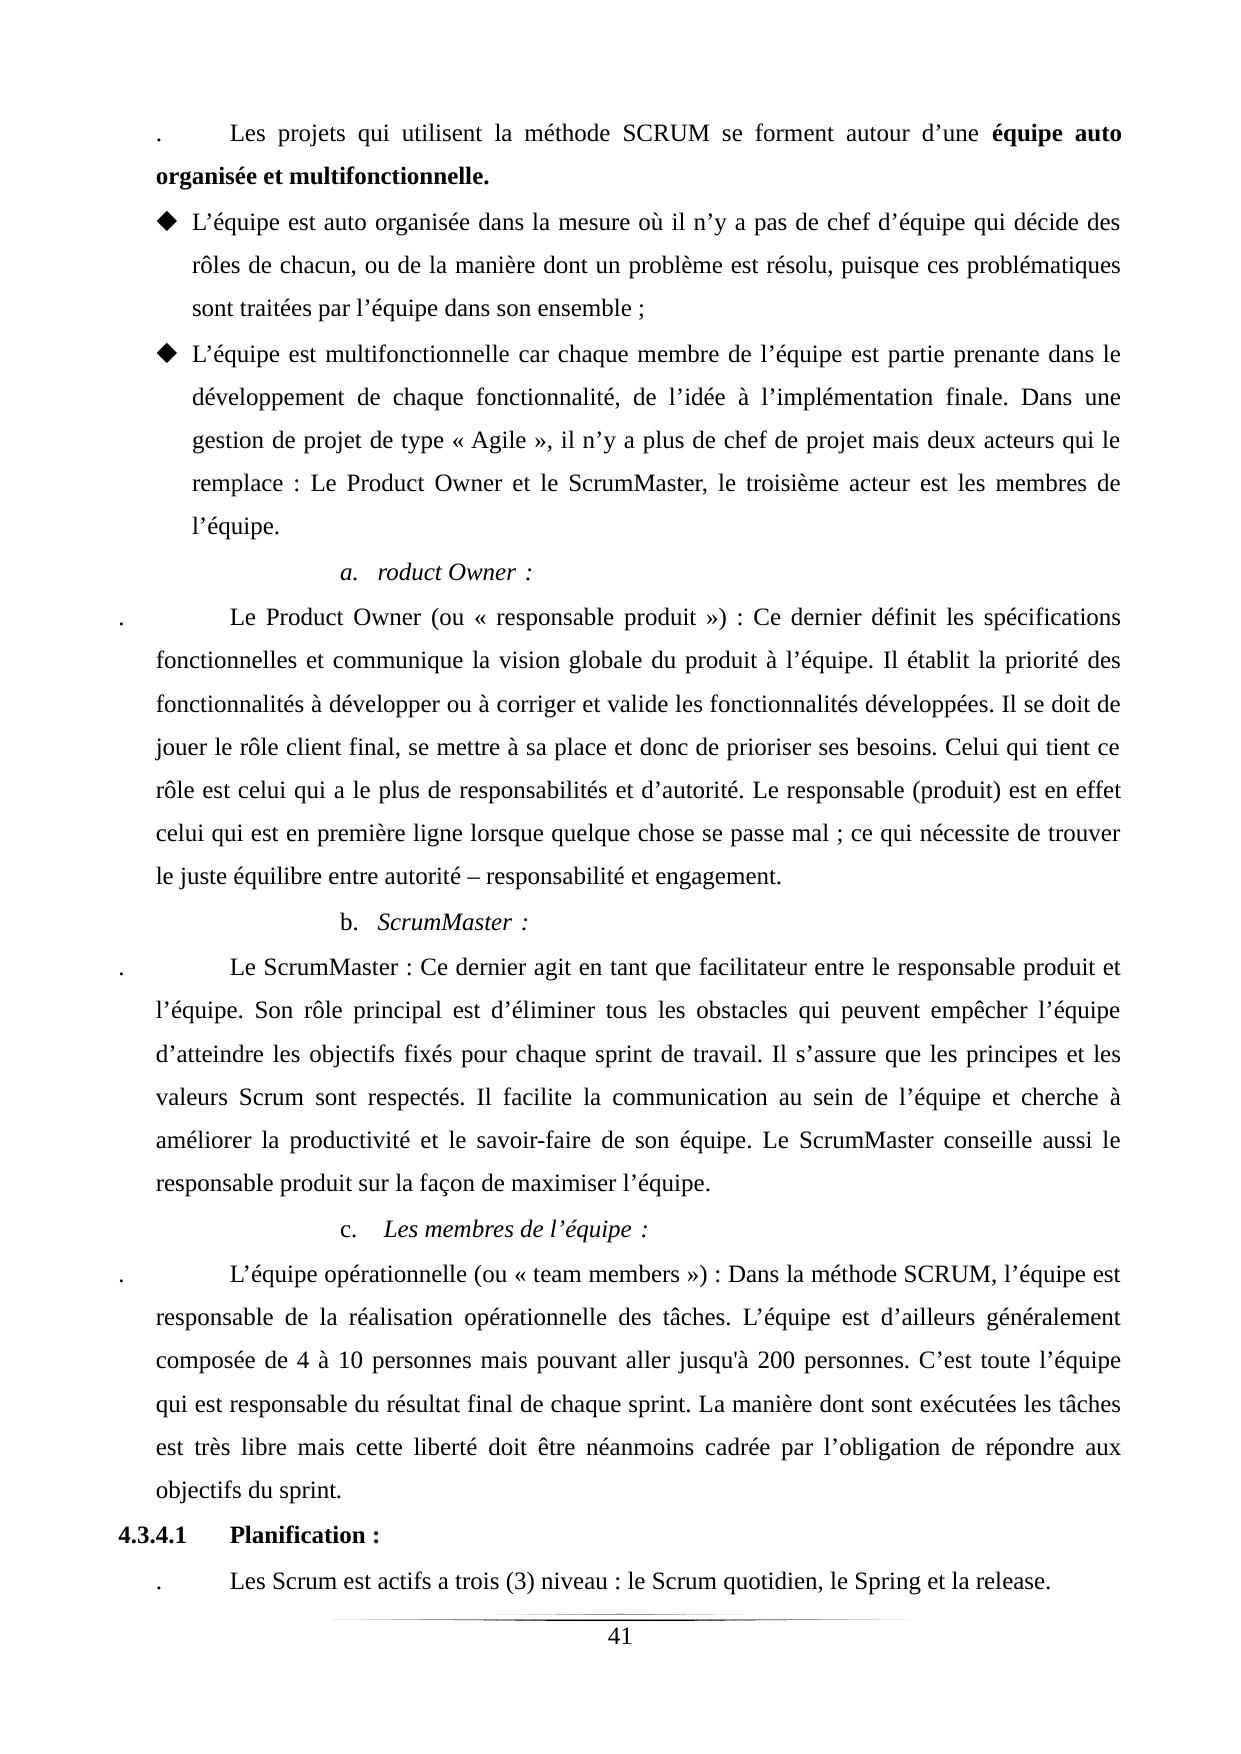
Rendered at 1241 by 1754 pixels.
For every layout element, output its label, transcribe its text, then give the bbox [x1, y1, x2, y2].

subtitle Les Scrum est actifs a trois (3) niveau : le Scrum quotidien, le Spring et la release. [156, 1566, 1122, 1595]
list roduct Owner : [340, 557, 1122, 586]
list Les membres de l’équipe : [340, 1214, 1122, 1242]
list Planification : [118, 1521, 1122, 1549]
picture [171, 1613, 1069, 1622]
subtitle Les projets qui utilisent la méthode SCRUM se forment autour d’une équipe auto organisée et multifonctionnelle. [156, 118, 1122, 190]
subtitle L’équipe opérationnelle (ou « team members ») : Dans la méthode SCRUM, l’équipe est responsable de la réalisation opérationnelle des tâches. L’équipe est d’ailleurs généralement composée de 4 à 10 personnes mais pouvant aller jusqu'à 200 personnes. C’est toute l’équipe qui est responsable du résultat final de chaque sprint. La manière dont sont exécutées les tâches est très libre mais cette liberté doit être néanmoins cadrée par l’obligation de répondre aux objectifs du sprint. [118, 1259, 1122, 1504]
subtitle Le ScrumMaster : Ce dernier agit en tant que facilitateur entre le responsable produit et l’équipe. Son rôle principal est d’éliminer tous les obstacles qui peuvent empêcher l’équipe d’atteindre les objectifs fixés pour chaque sprint de travail. Il s’assure que les principes et les valeurs Scrum sont respectés. Il facilite la communication au sein de l’équipe et cherche à améliorer la productivité et le savoir-faire de son équipe. Le ScrumMaster conseille aussi le responsable produit sur la façon de maximiser l’équipe. [118, 952, 1122, 1197]
subtitle Le Product Owner (ou « responsable produit ») : Ce dernier définit les spécifications fonctionnelles et communique la vision globale du produit à l’équipe. Il établit la priorité des fonctionnalités à développer ou à corriger et valide les fonctionnalités développées. Il se doit de jouer le rôle client final, se mettre à sa place et donc de prioriser ses besoins. Celui qui tient ce rôle est celui qui a le plus de responsabilités et d’autorité. Le responsable (produit) est en effet celui qui est en première ligne lorsque quelque chose se passe mal ; ce qui nécessite de trouver le juste équilibre entre autorité – responsabilité et engagement. [118, 602, 1122, 890]
list ScrumMaster : [340, 907, 1122, 936]
list L’équipe est multifonctionnelle car chaque membre de l’équipe est partie prenante dans le développement de chaque fonctionnalité, de l’idée à l’implémentation finale. Dans une gestion de projet de type « Agile », il n’y a plus de chef de projet mais deux acteurs qui le remplace : Le Product Owner et le ScrumMaster, le troisième acteur est les membres de l’équipe. [154, 339, 1122, 540]
list L’équipe est auto organisée dans la mesure où il n’y a pas de chef d’équipe qui décide des rôles de chacun, ou de la manière dont un problème est résolu, puisque ces problématiques sont traitées par l’équipe dans son ensemble ; [154, 207, 1122, 322]
